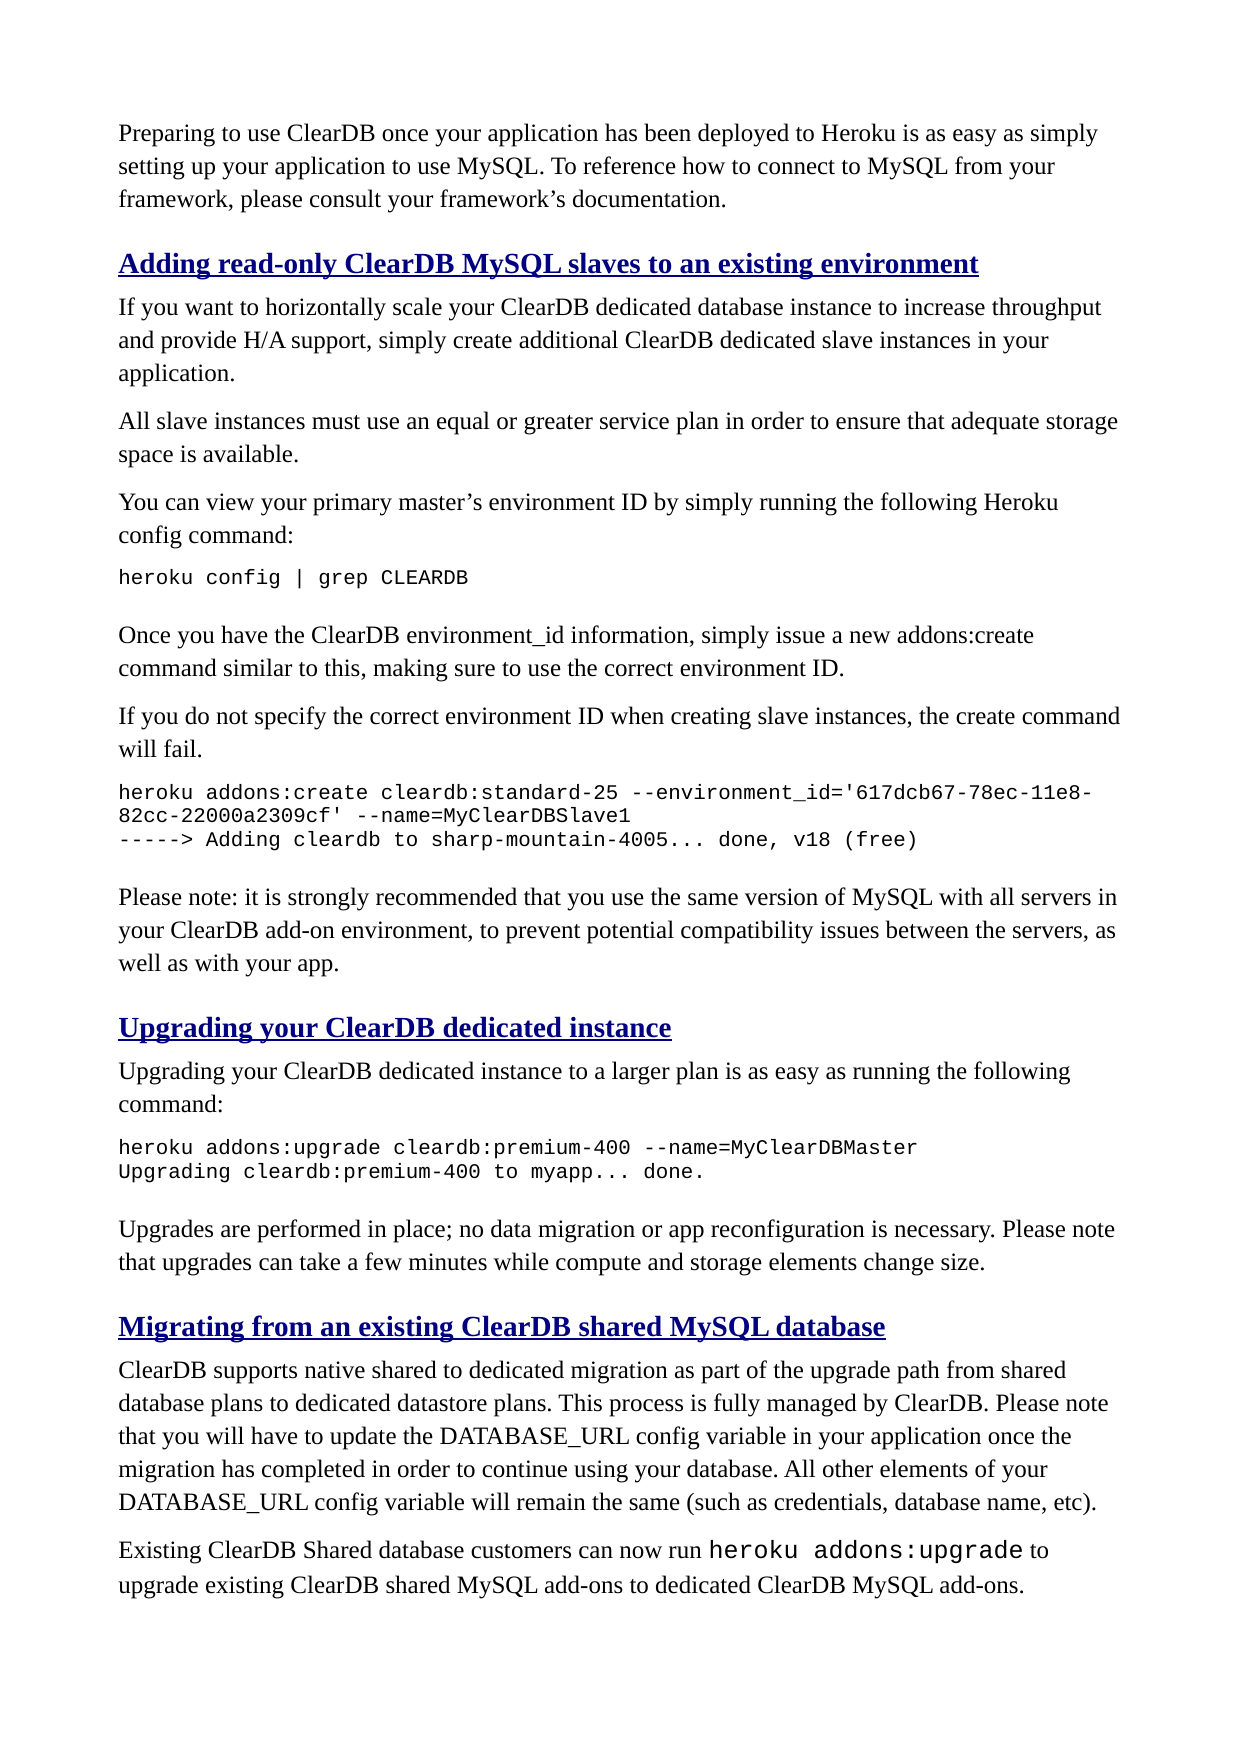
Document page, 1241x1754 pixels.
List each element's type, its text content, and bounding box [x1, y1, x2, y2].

text heroku addons:create cleardb:standard-25 --environment_id='617dcb67-78ec-11e8-82cc-22000a2309cf' --name=MyClearDBSlave1 [118, 782, 1122, 829]
text heroku config | grep CLEARDB [118, 567, 1122, 591]
text Once you have the ClearDB environment_id information, simply issue a new addons:create command similar to this, making sure to use the correct environment ID. [118, 620, 1122, 682]
text Upgrading your ClearDB dedicated instance to a larger plan is as easy as running the following command: [118, 1056, 1122, 1118]
text Preparing to use ClearDB once your application has been deployed to Heroku is as easy as simply setting up your application to use MySQL. To reference how to connect to MySQL from your framework, please consult your framework’s documentation. [118, 118, 1122, 213]
text heroku addons:upgrade cleardb:premium-400 --name=MyClearDBMaster [118, 1137, 1122, 1161]
text All slave instances must use an equal or greater service plan in order to ensure that adequate storage space is available. [118, 406, 1122, 468]
subtitle Migrating from an existing ClearDB shared MySQL database [118, 1309, 1122, 1342]
text You can view your primary master’s environment ID by simply running the following Heroku config command: [118, 487, 1122, 548]
text Existing ClearDB Shared database customers can now run heroku addons:upgrade to upgrade existing ClearDB shared MySQL add-ons to dedicated ClearDB MySQL add-ons. [118, 1535, 1122, 1598]
subtitle Upgrading your ClearDB dedicated instance [118, 1010, 1122, 1044]
text Upgrading cleardb:premium-400 to myapp... done. [118, 1161, 1122, 1184]
subtitle Adding read-only ClearDB MySQL slaves to an existing environment [118, 246, 1122, 280]
text If you want to horizontally scale your ClearDB dedicated database instance to increase throughput and provide H/A support, simply create additional ClearDB dedicated slave instances in your application. [118, 292, 1122, 387]
text Please note: it is strongly recommended that you use the same version of MySQL with all servers in your ClearDB add-on environment, to prevent potential compatibility issues between the servers, as well as with your app. [118, 882, 1122, 977]
text ClearDB supports native shared to dedicated migration as part of the upgrade path from shared database plans to dedicated datastore plans. This process is fully managed by ClearDB. Please note that you will have to update the DATABASE_URL config variable in your application once the migration has completed in order to continue using your database. All other elements of your DATABASE_URL config variable will remain the same (such as credentials, database name, etc). [118, 1355, 1122, 1516]
text -----> Adding cleardb to sharp-mountain-4005... done, v18 (free) [118, 829, 1122, 853]
text Upgrades are performed in place; no data migration or app reconfiguration is necessary. Please note that upgrades can take a few minutes while compute and storage elements change size. [118, 1214, 1122, 1276]
text If you do not specify the correct environment ID when creating slave instances, the create command will fail. [118, 701, 1122, 763]
